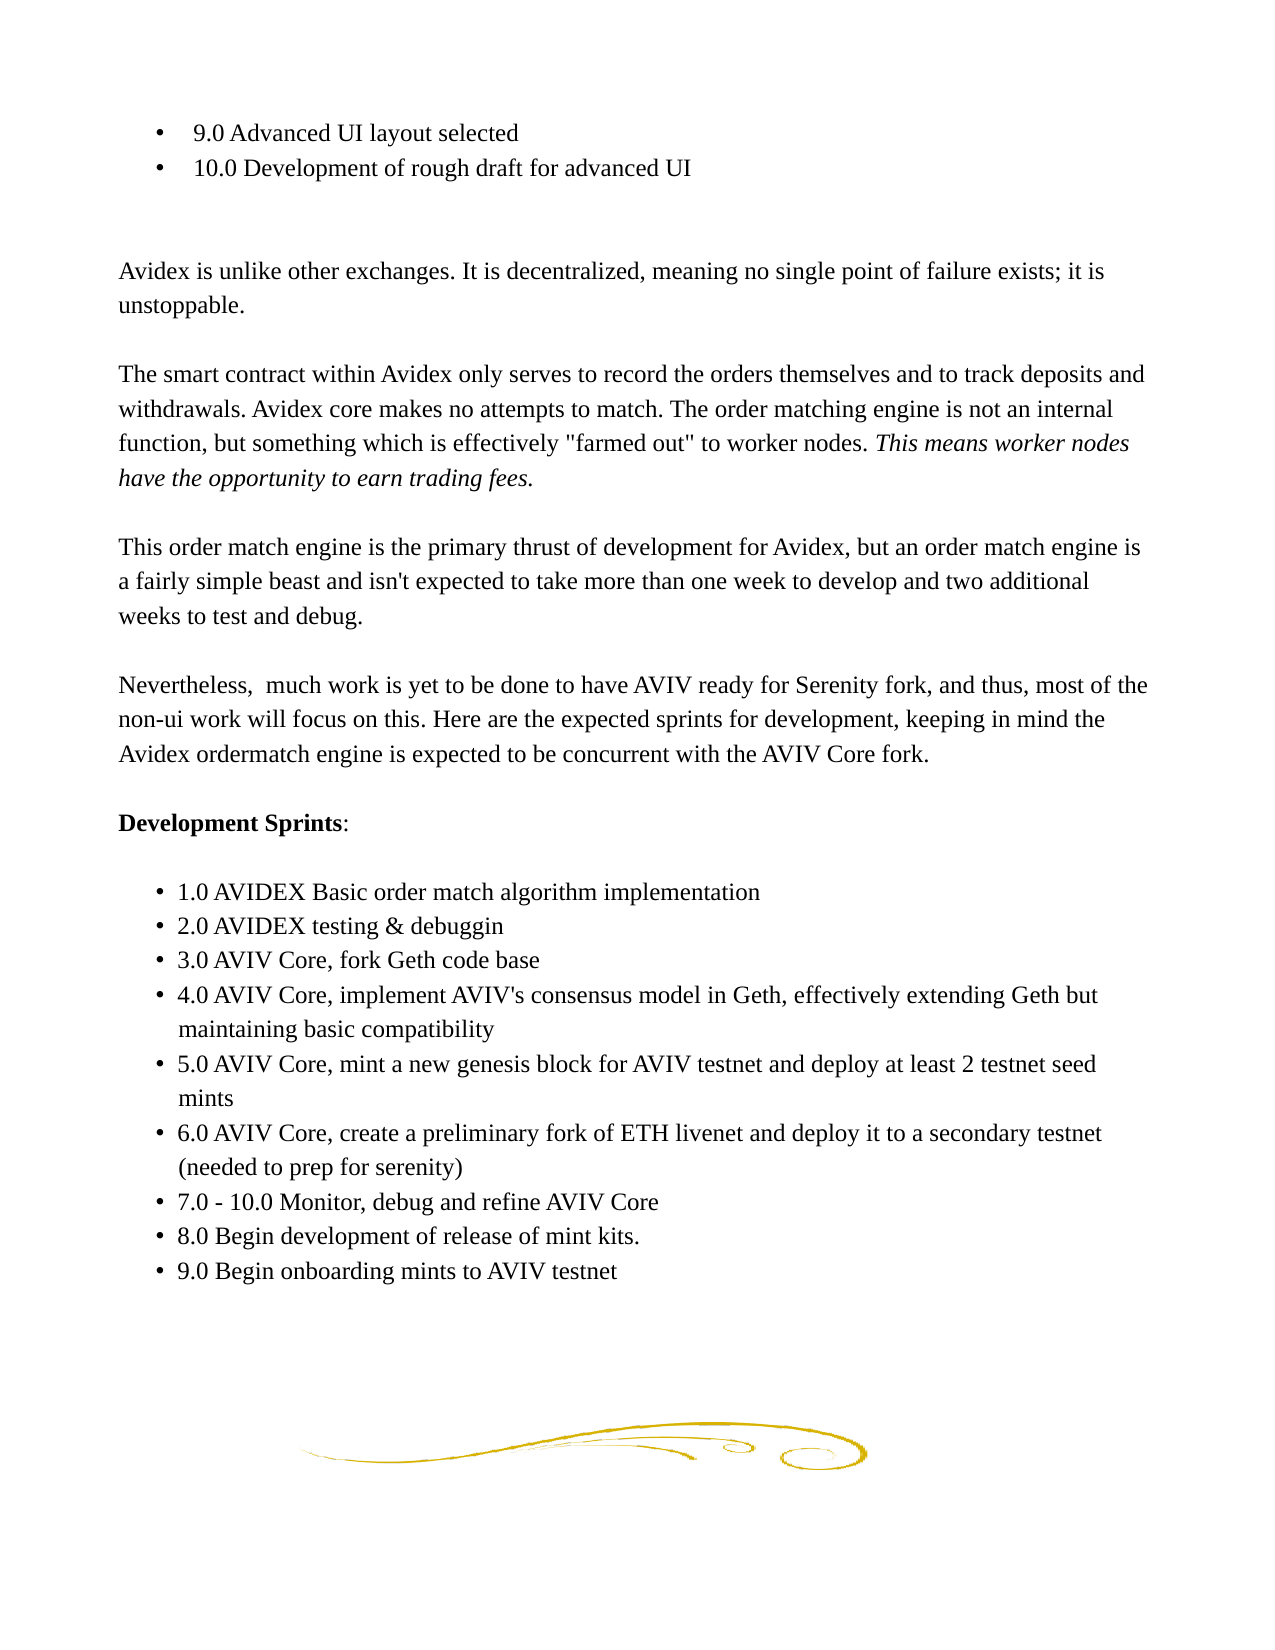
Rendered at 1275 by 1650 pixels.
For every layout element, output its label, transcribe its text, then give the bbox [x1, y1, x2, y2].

list 2.0 AVIDEX testing & debuggin [156, 911, 1157, 940]
list 4.0 AVIV Core, implement AVIV's consensus model in Geth, effectively extending Geth but maintaining basic compatibility [156, 980, 1157, 1043]
text This order match engine is the primary thrust of development for Avidex, but an order match engine is a fairly simple beast and isn't expected to take more than one week to develop and two additional weeks to test and debug. Nevertheless, much work is yet to be done to have AVIV ready for Serenity fork, and thus, most of the non-ui work will focus on this. Here are the expected sprints for development, keeping in mind the Avidex ordermatch engine is expected to be concurrent with the AVIV Core fork. Development Sprints: [118, 532, 1157, 836]
list 7.0 - 10.0 Monitor, debug and refine AVIV Core [156, 1187, 1157, 1216]
list 8.0 Begin development of release of mint kits. [156, 1221, 1157, 1250]
picture [298, 1422, 868, 1470]
list 10.0 Development of rough draft for advanced UI [156, 153, 1157, 250]
list 6.0 AVIV Core, create a preliminary fork of ETH livenet and deploy it to a secondary testnet (needed to prep for serenity) [156, 1118, 1157, 1181]
list 5.0 AVIV Core, mint a new genesis block for AVIV testnet and deploy at least 2 testnet seed mints [156, 1049, 1157, 1112]
text Avidex is unlike other exchanges. It is decentralized, meaning no single point of failure exists; it is unstoppable. The smart contract within Avidex only serves to record the orders themselves and to track deposits and withdrawals. Avidex core makes no attempts to match. The order matching engine is not an internal function, but something which is effectively "farmed out" to worker nodes. This means worker nodes have the opportunity to earn trading fees. [118, 256, 1157, 526]
list 3.0 AVIV Core, fork Geth code base [156, 946, 1157, 974]
list 9.0 Begin onboarding mints to AVIV testnet [156, 1256, 1157, 1319]
list 9.0 Advanced UI layout selected [156, 118, 1157, 147]
list 1.0 AVIDEX Basic order match algorithm implementation [156, 877, 1157, 905]
